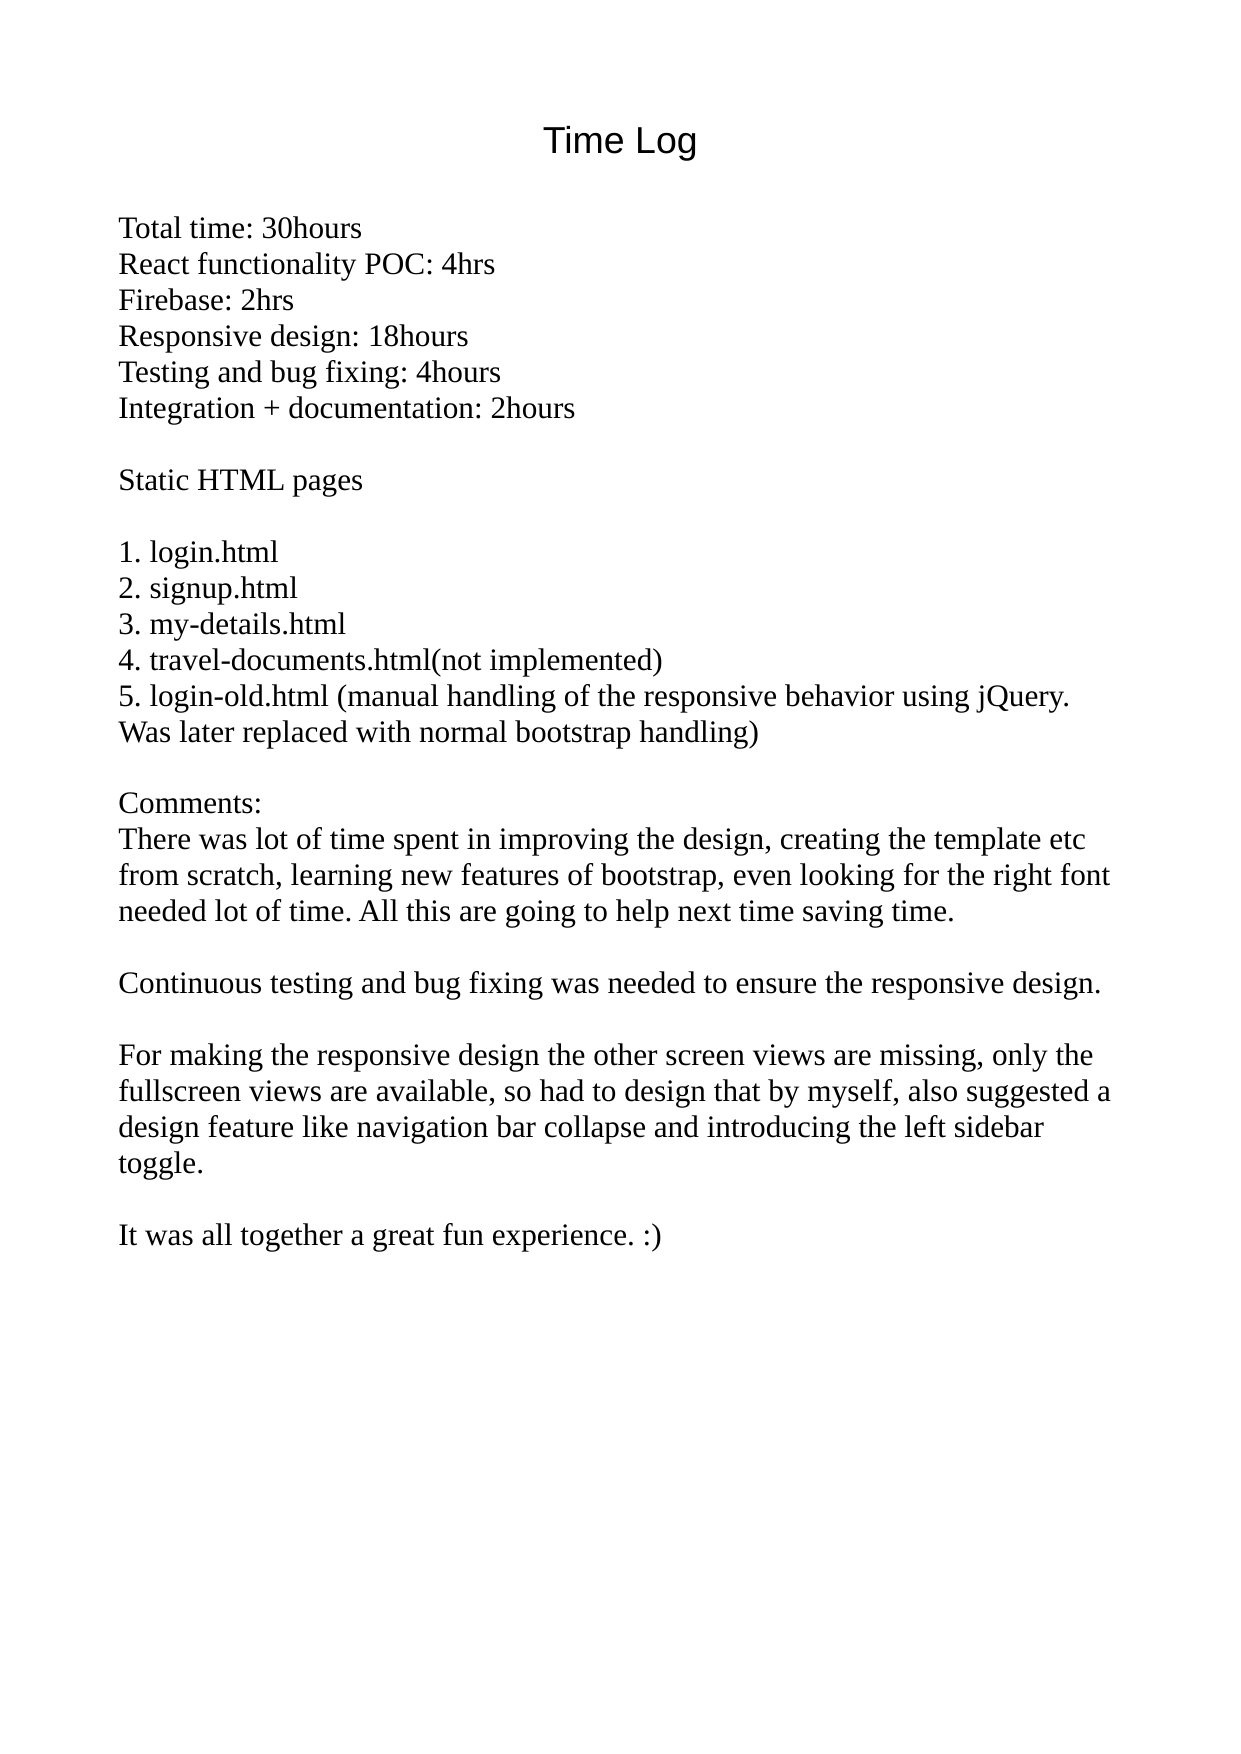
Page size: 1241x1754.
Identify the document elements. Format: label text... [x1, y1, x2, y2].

text Integration + documentation: 2hours [118, 389, 1122, 425]
text 3. my-details.html [118, 605, 1122, 641]
text 2. signup.html [118, 569, 1122, 605]
text 4. travel-documents.html(not implemented) [118, 641, 1122, 677]
text React functionality POC: 4hrs [118, 246, 1122, 282]
subtitle Time Log [118, 118, 1122, 161]
text Responsive design: 18hours [118, 317, 1122, 353]
text 1. login.html [118, 533, 1122, 569]
text For making the responsive design the other screen views are missing, only the fullscreen views are available, so had to design that by myself, also suggested a design feature like navigation bar collapse and introducing the left sidebar toggle. [118, 1036, 1122, 1180]
text Firebase: 2hrs [118, 282, 1122, 317]
text Total time: 30hours [118, 210, 1122, 246]
text Comments: [118, 785, 1122, 821]
text Static HTML pages [118, 461, 1122, 497]
text 5. login-old.html (manual handling of the responsive behavior using jQuery. Was later replaced with normal bootstrap handling) [118, 677, 1122, 749]
text Testing and bug fixing: 4hours [118, 353, 1122, 389]
text There was lot of time spent in improving the design, creating the template etc from scratch, learning new features of bootstrap, even looking for the right font needed lot of time. All this are going to help next time saving time. [118, 821, 1122, 928]
text Continuous testing and bug fixing was needed to ensure the responsive design. [118, 964, 1122, 1000]
text It was all together a great fun experience. :) [118, 1216, 1122, 1252]
